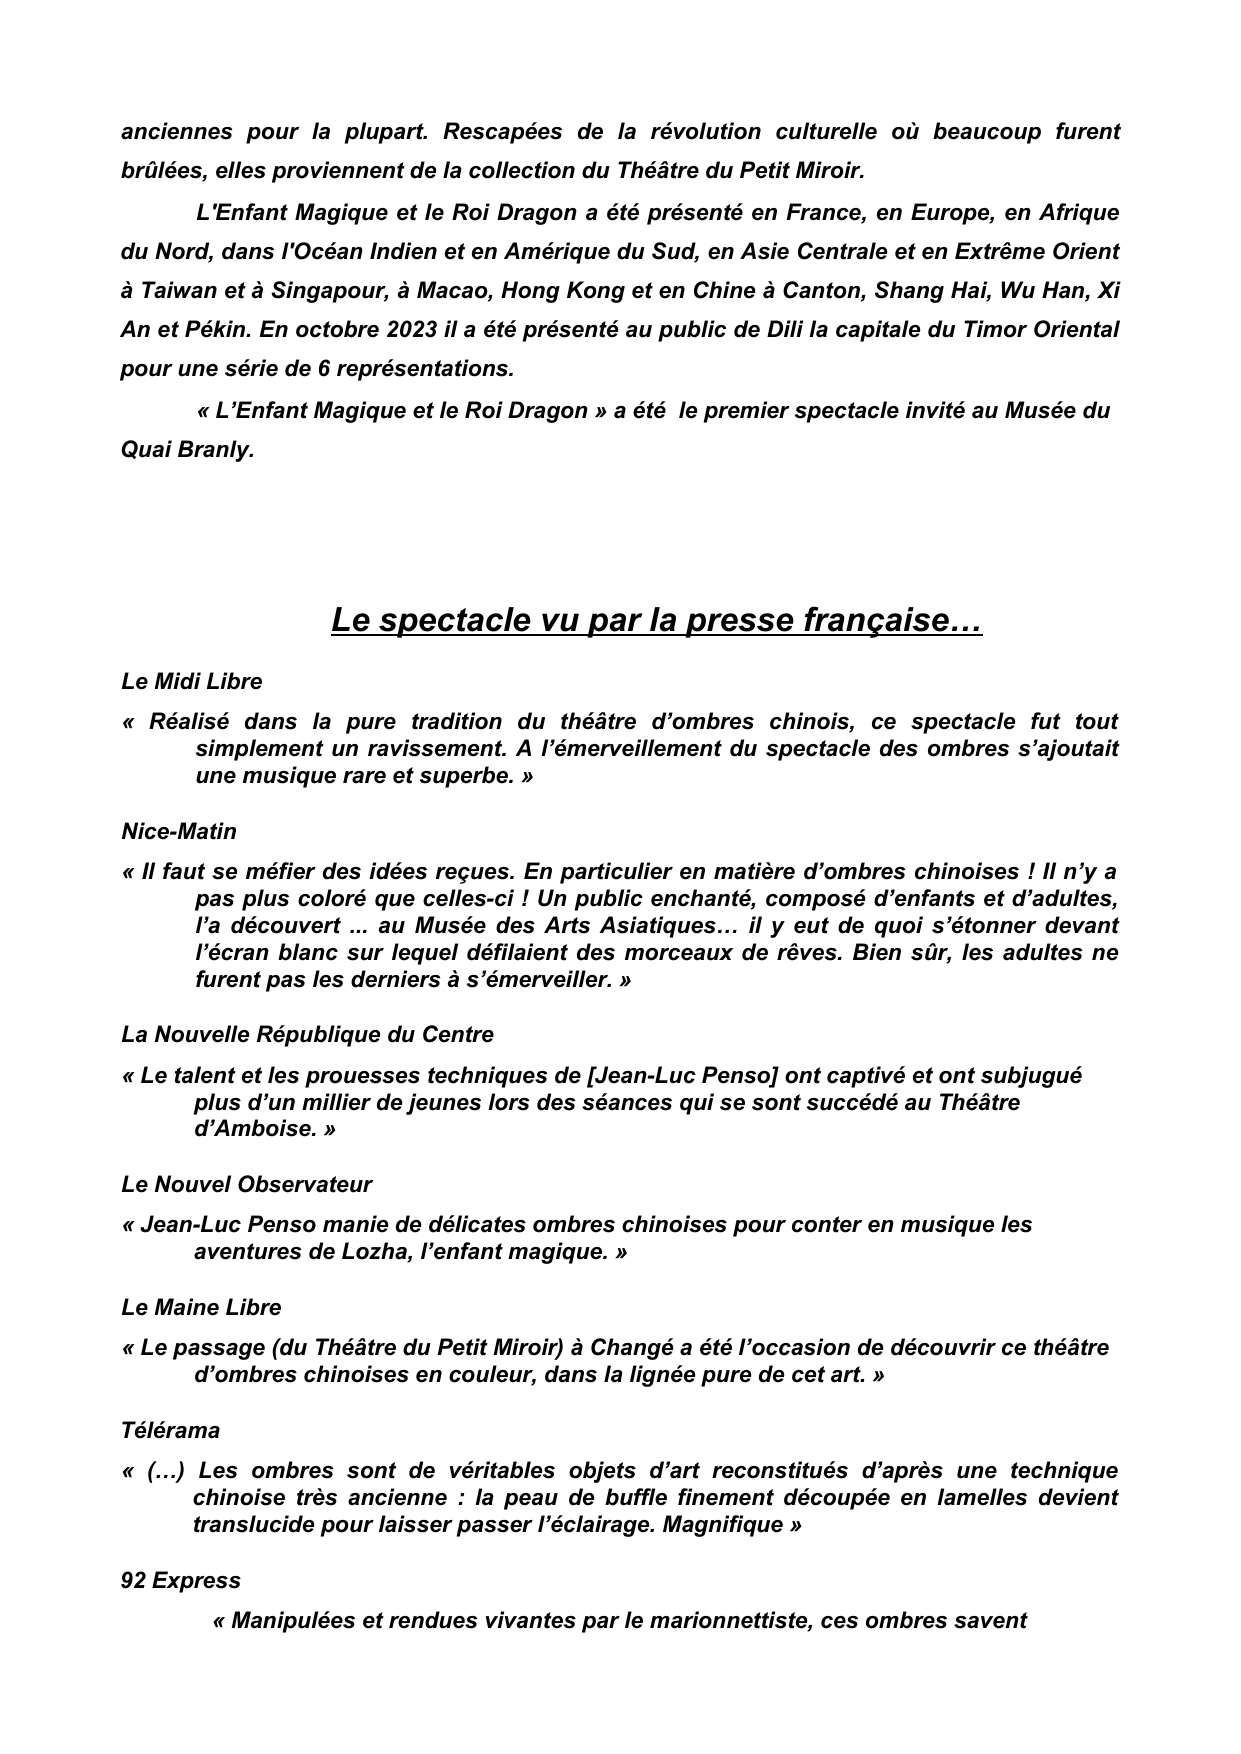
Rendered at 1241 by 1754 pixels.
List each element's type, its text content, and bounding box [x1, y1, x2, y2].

text « Manipulées et rendues vivantes par le marionnettiste, ces ombres savent [121, 1607, 1119, 1633]
text « Il faut se méfier des idées reçues. En particulier en matière d’ombres chinoises ! Il n’y a pas plus coloré que celles-ci ! Un public enchanté, composé d’enfants et d’adultes, l’a découvert ... au Musée des Arts Asiatiques… il y eut de quoi s’étonner devant l’écran blanc sur lequel défilaient des morceaux de rêves. Bien sûr, les adultes ne furent pas les derniers à s’émerveiller. » [121, 858, 1121, 992]
text L'Enfant Magique et le Roi Dragon a été présenté en France, en Europe, en Afrique du Nord, dans l'Océan Indien et en Amérique du Sud, en Asie Centrale et en Extrême Orient à Taiwan et à Singapour, à Macao, Hong Kong et en Chine à Canton, Shang Hai, Wu Han, Xi An et Pékin. En octobre 2023 il a été présenté au public de Dili la capitale du Timor Oriental pour une série de 6 représentations. [120, 199, 1121, 381]
text Le Midi Libre [121, 668, 1122, 694]
text « Jean-Luc Penso manie de délicates ombres chinoises pour conter en musique les aventures de Lozha, l’enfant magique. » [121, 1211, 1121, 1265]
text « Réalisé dans la pure tradition du théâtre d’ombres chinois, ce spectacle fut tout simplement un ravissement. A l’émerveillement du spectacle des ombres s’ajoutait une musique rare et superbe. » [121, 708, 1121, 788]
text anciennes pour la plupart. Rescapées de la révolution culturelle où beaucoup furent brûlées, elles proviennent de la collection du Théâtre du Petit Miroir. [120, 118, 1121, 183]
text « (…) Les ombres sont de véritables objets d’art reconstitués d’après une technique chinoise très ancienne : la peau de buffle finement découpée en lamelles devient translucide pour laisser passer l’éclairage. Magnifique » [121, 1457, 1121, 1537]
text Nice-Matin [121, 818, 1122, 844]
text Le Maine Libre [121, 1294, 1122, 1321]
text Le Nouvel Observateur [121, 1171, 1122, 1198]
text 92 Express [119, 1567, 1122, 1593]
text La Nouvelle République du Centre [121, 1021, 1122, 1048]
text Le spectacle vu par la presse française… [118, 600, 982, 639]
text Télérama [119, 1417, 1122, 1443]
text « L’Enfant Magique et le Roi Dragon » a été le premier spectacle invité au Musée du Quai Branly. [119, 397, 1120, 462]
text « Le passage (du Théâtre du Petit Miroir) à Changé a été l’occasion de découvrir ce théâtre d’ombres chinoises en couleur, dans la lignée pure de cet art. » [121, 1334, 1121, 1388]
text « Le talent et les prouesses techniques de [Jean-Luc Penso] ont captivé et ont subjugué plus d’un millier de jeunes lors des séances qui se sont succédé au Théâtre d’Amboise. » [121, 1062, 1120, 1142]
